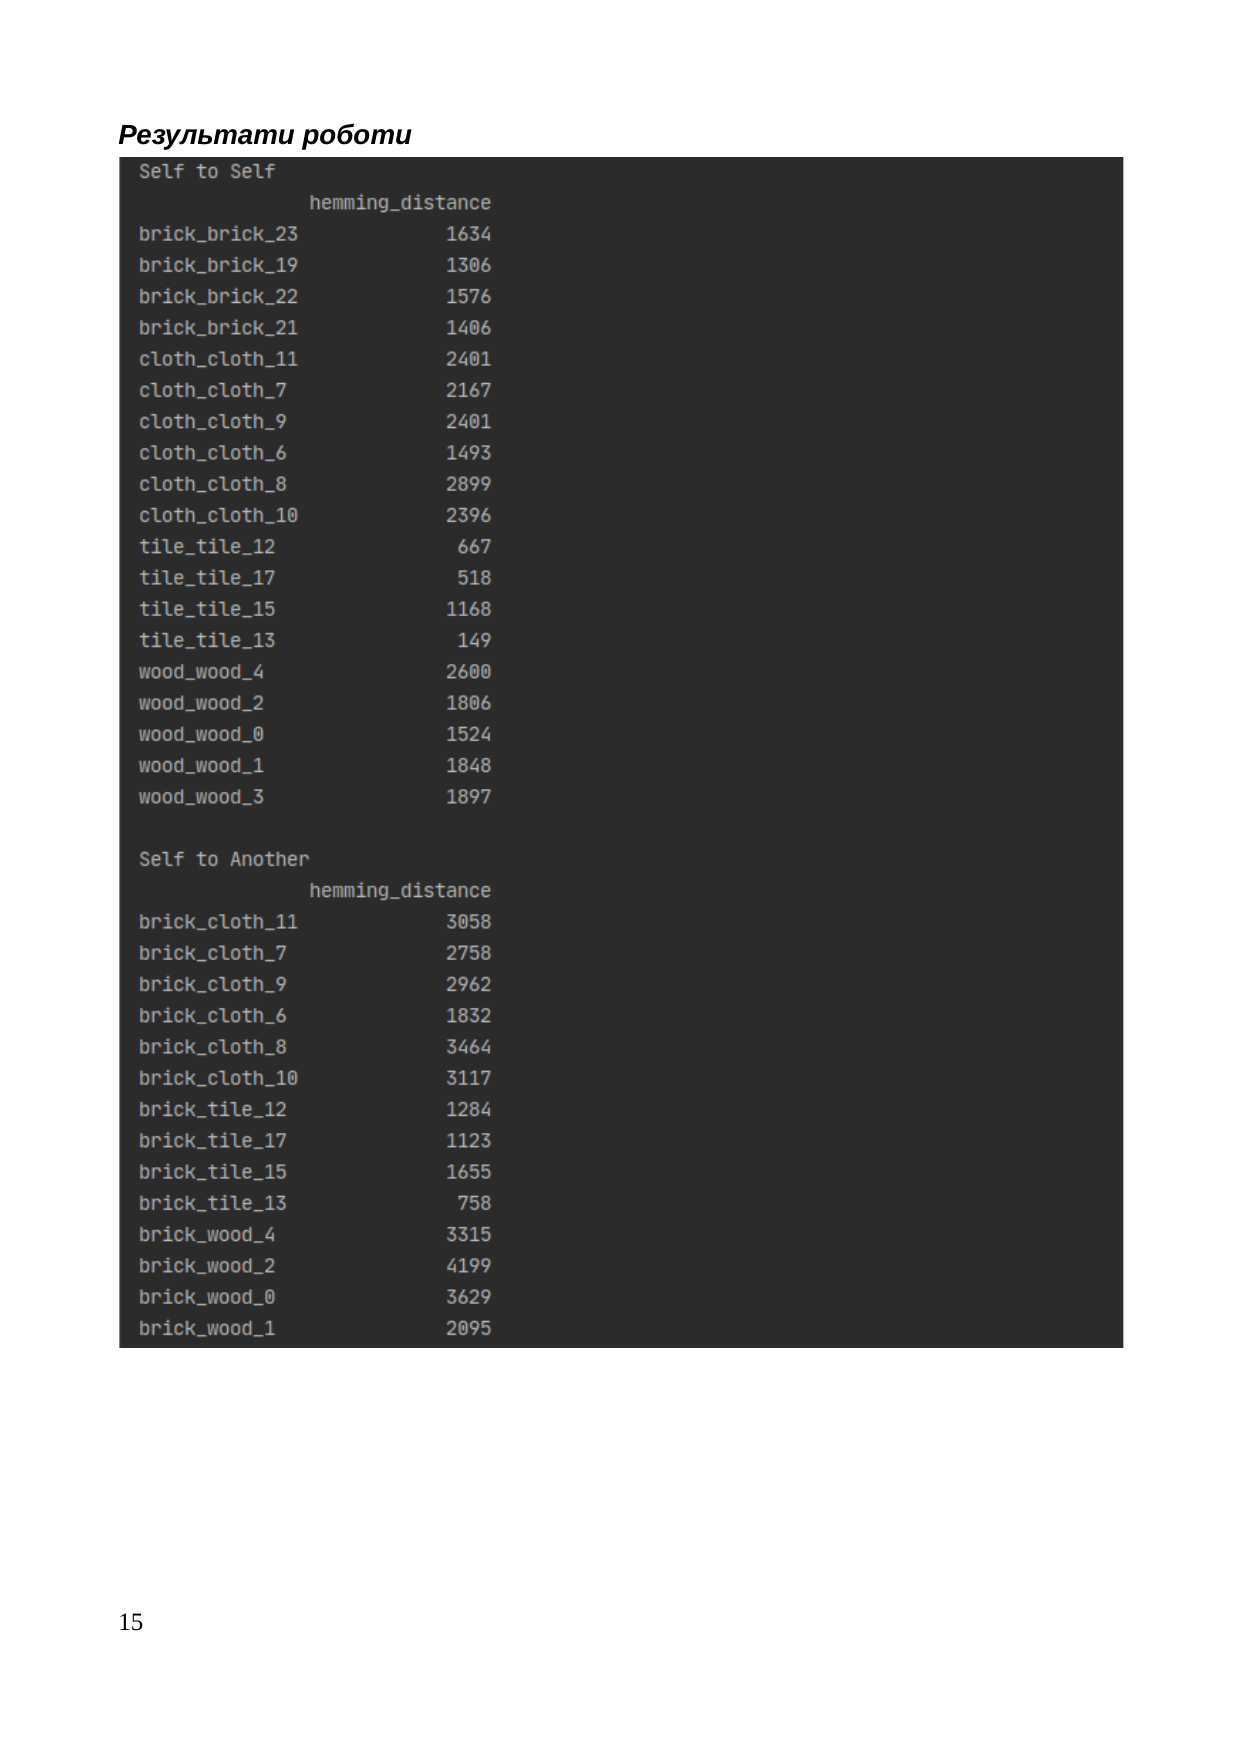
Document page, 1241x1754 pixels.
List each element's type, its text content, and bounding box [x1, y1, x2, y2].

picture [119, 157, 1124, 1348]
subtitle Результати роботи [118, 118, 1122, 150]
